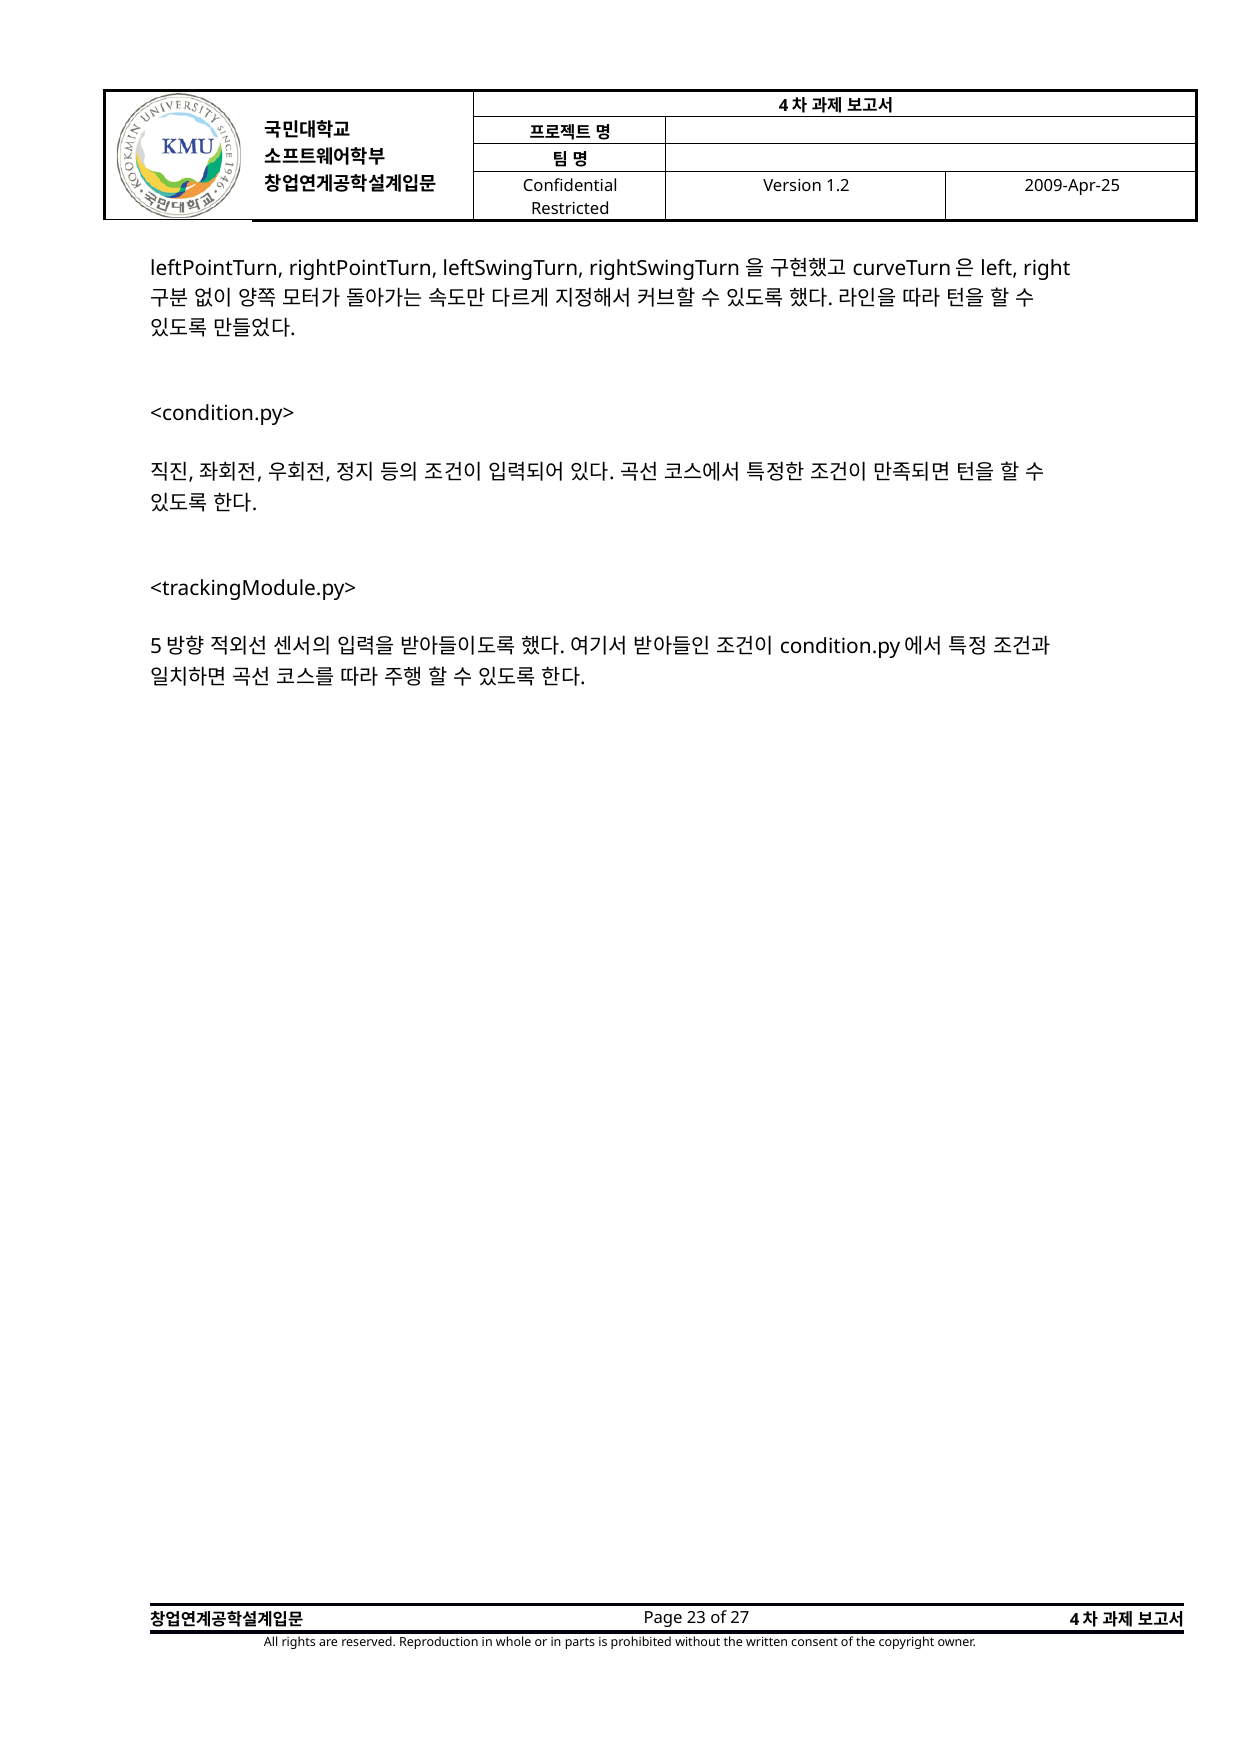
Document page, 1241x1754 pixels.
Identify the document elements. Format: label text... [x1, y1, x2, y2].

text 직진, 좌회전, 우회전, 정지 등의 조건이 입력되어 있다. 곡선 코스에서 특정한 조건이 만족되면 턴을 할 수 있도록 한다. [150, 455, 1090, 516]
text <trackingModule.py> [150, 573, 1090, 601]
text leftPointTurn, rightPointTurn, leftSwingTurn, rightSwingTurn을 구현했고 curveTurn은 left, right 구분 없이 양쪽 모터가 돌아가는 속도만 다르게 지정해서 커브할 수 있도록 했다. 라인을 따라 턴을 할 수 있도록 만들었다. [150, 251, 1090, 342]
text 5방향 적외선 센서의 입력을 받아들이도록 했다. 여기서 받아들인 조건이 condition.py에서 특정 조건과 일치하면 곡선 코스를 따라 주행 할 수 있도록 한다. [150, 630, 1090, 690]
text <condition.py> [150, 398, 1090, 427]
